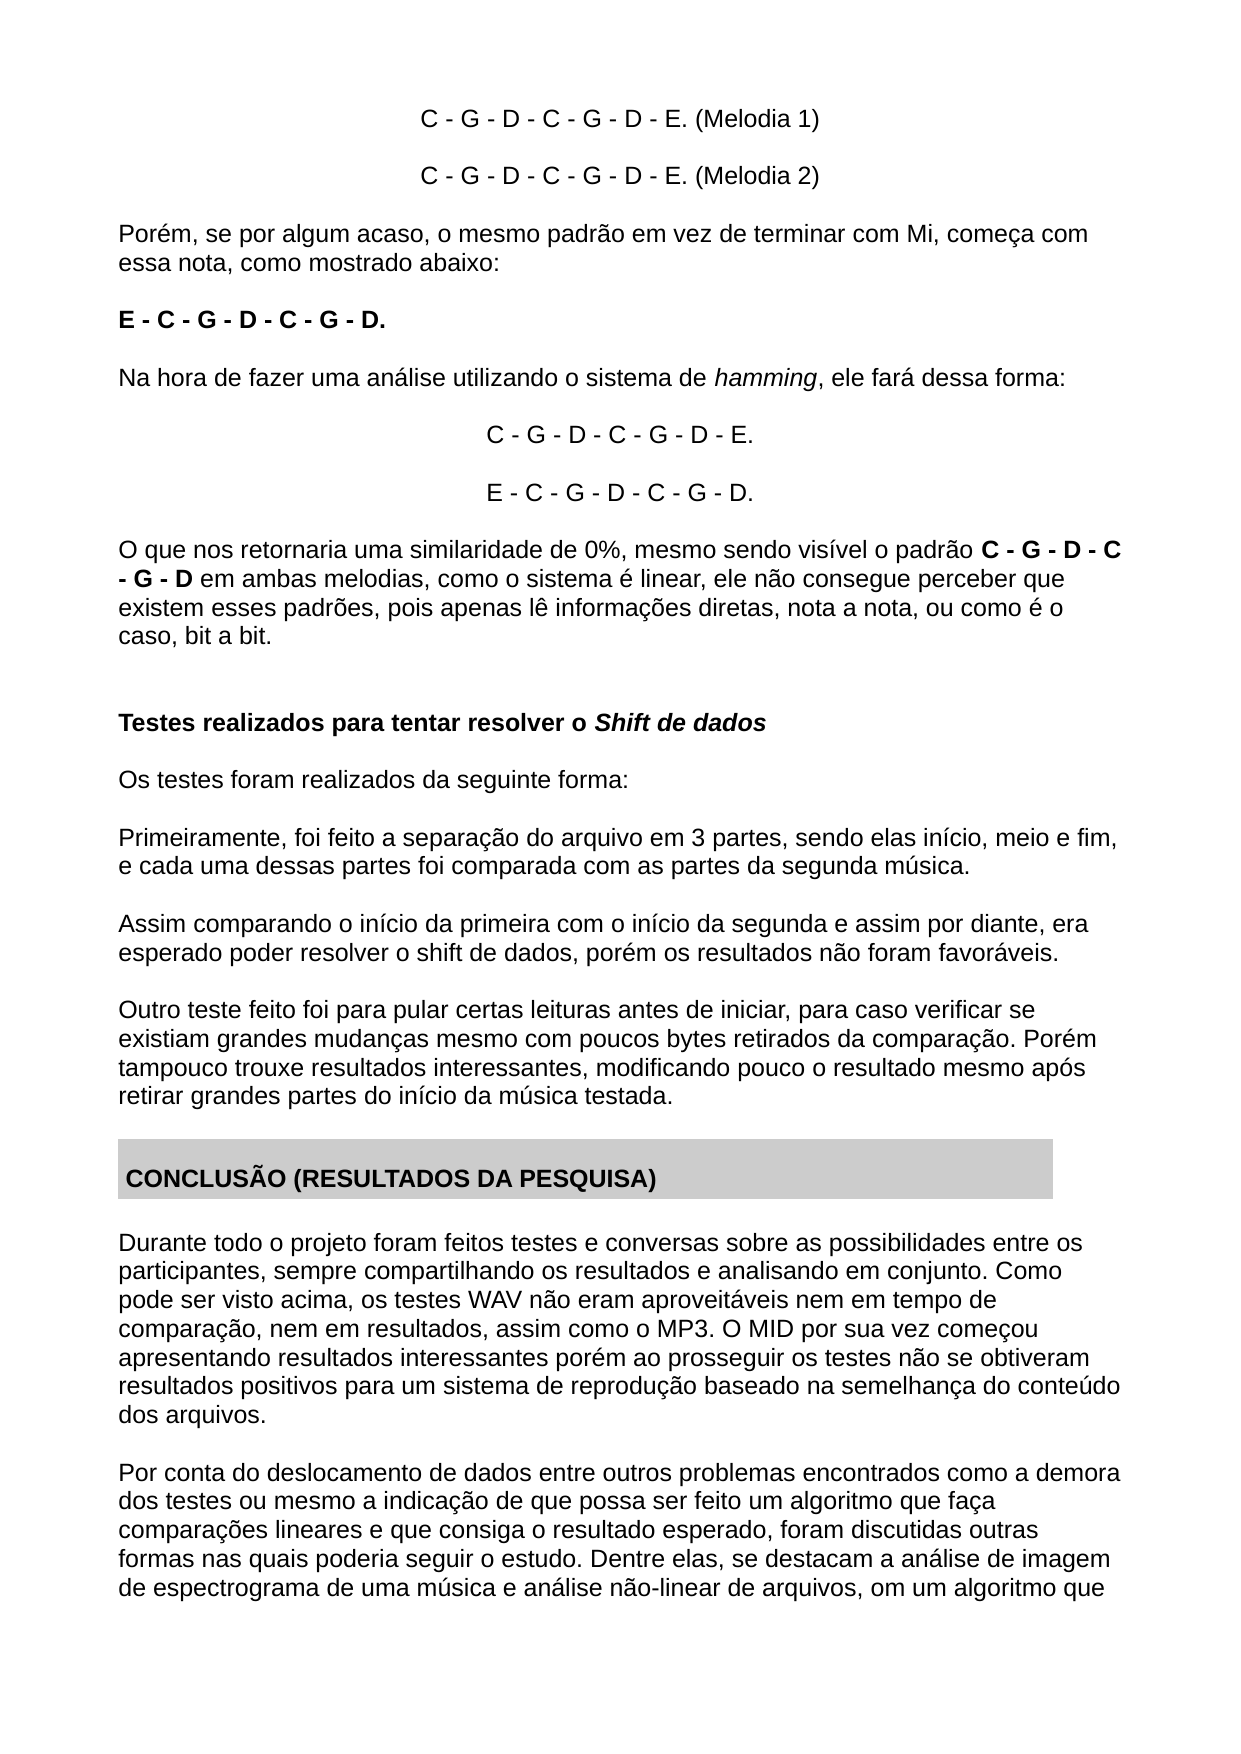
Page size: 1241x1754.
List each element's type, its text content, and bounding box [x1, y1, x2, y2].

table_header CONCLUSÃO (RESULTADOS DA PESQUISA) [118, 1139, 1053, 1199]
text Primeiramente, foi feito a separação do arquivo em 3 partes, sendo elas início, meio e fim, e cada uma dessas partes foi comparada com as partes da segunda música. [118, 822, 1122, 880]
text Por conta do deslocamento de dados entre outros problemas encontrados como a demora dos testes ou mesmo a indicação de que possa ser feito um algoritmo que faça comparações lineares e que consiga o resultado esperado, foram discutidas outras formas nas quais poderia seguir o estudo. Dentre elas, se destacam a análise de imagem de espectrograma de uma música e análise não-linear de arquivos, om um algoritmo que [118, 1457, 1122, 1601]
text E - C - G - D - C - G - D. [118, 477, 1122, 506]
text Na hora de fazer uma análise utilizando o sistema de hamming, ele fará dessa forma: [118, 362, 1122, 391]
text O que nos retornaria uma similaridade de 0%, mesmo sendo visível o padrão C - G - D - C - G - D em ambas melodias, como o sistema é linear, ele não consegue perceber que existem esses padrões, pois apenas lê informações diretas, nota a nota, ou como é o caso, bit a bit. [118, 535, 1122, 650]
text Durante todo o projeto foram feitos testes e conversas sobre as possibilidades entre os participantes, sempre compartilhando os resultados e analisando em conjunto. Como pode ser visto acima, os testes WAV não eram aproveitáveis nem em tempo de comparação, nem em resultados, assim como o MP3. O MID por sua vez começou apresentando resultados interessantes porém ao prosseguir os testes não se obtiveram resultados positivos para um sistema de reprodução baseado na semelhança do conteúdo dos arquivos. [118, 1227, 1122, 1429]
text Outro teste feito foi para pular certas leituras antes de iniciar, para caso verificar se existiam grandes mudanças mesmo com poucos bytes retirados da comparação. Porém tampouco trouxe resultados interessantes, modificando pouco o resultado mesmo após retirar grandes partes do início da música testada. [118, 995, 1122, 1110]
text Testes realizados para tentar resolver o Shift de dados [118, 707, 1122, 736]
text C - G - D - C - G - D - E. [118, 420, 1122, 449]
text E - C - G - D - C - G - D. [118, 305, 1122, 334]
text C - G - D - C - G - D - E. (Melodia 2) [118, 161, 1122, 190]
text Os testes foram realizados da seguinte forma: [118, 765, 1122, 794]
text C - G - D - C - G - D - E. (Melodia 1) [118, 104, 1122, 132]
text Porém, se por algum acaso, o mesmo padrão em vez de terminar com Mi, começa com essa nota, como mostrado abaixo: [118, 219, 1122, 276]
text Assim comparando o início da primeira com o início da segunda e assim por diante, era esperado poder resolver o shift de dados, porém os resultados não foram favoráveis. [118, 909, 1122, 966]
